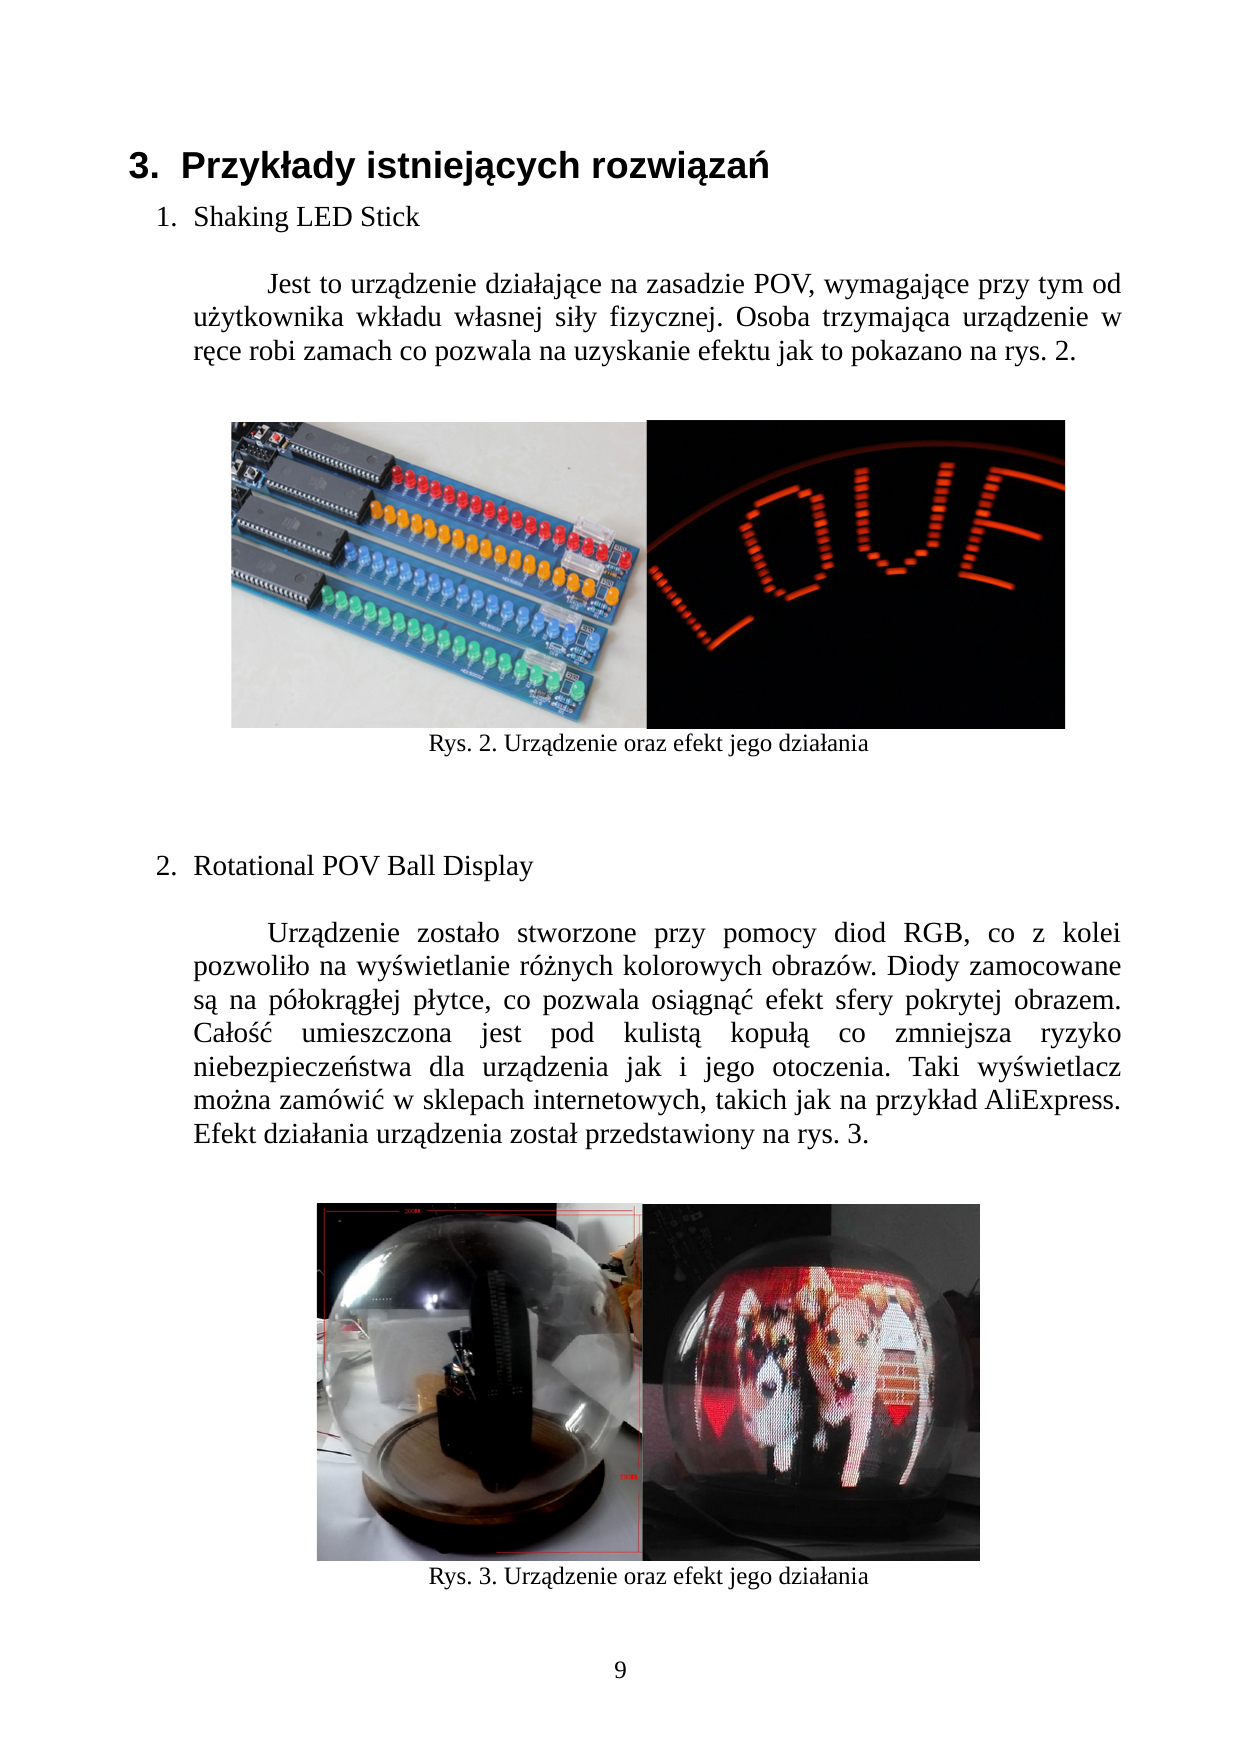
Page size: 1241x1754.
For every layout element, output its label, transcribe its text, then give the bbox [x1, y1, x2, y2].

list Urządzenie zostało stworzone przy pomocy diod RGB, co z kolei pozwoliło na wyświetlanie różnych kolorowych obrazów. Diody zamocowane są na półokrągłej płytce, co pozwala osiągnąć efekt sfery pokrytej obrazem. Całość umieszczona jest pod kulistą kopułą co zmniejsza ryzyko niebezpieczeństwa dla urządzenia jak i jego otoczenia. Taki wyświetlacz można zamówić w sklepach internetowych, takich jak na przykład AliExpress. Efekt działania urządzenia został przedstawiony na rys. 3. [156, 915, 1122, 1149]
list Shaking LED Stick [156, 199, 1122, 232]
list Rys. 3. Urządzenie oraz efekt jego działania [316, 1561, 981, 1589]
list Jest to urządzenie działające na zasadzie POV, wymagające przy tym od użytkownika wkładu własnej siły fizycznej. Osoba trzymająca urządzenie w ręce robi zamach co pozwala na uzyskanie efektu jak to pokazano na rys. 2. [156, 266, 1122, 366]
list Rys. 2. Urządzenie oraz efekt jego działania [229, 728, 1068, 757]
subtitle Przykłady istniejących rozwiązań [118, 143, 1122, 186]
picture [316, 1203, 980, 1561]
picture [231, 420, 1066, 729]
list Rotational POV Ball Display [156, 848, 1122, 881]
